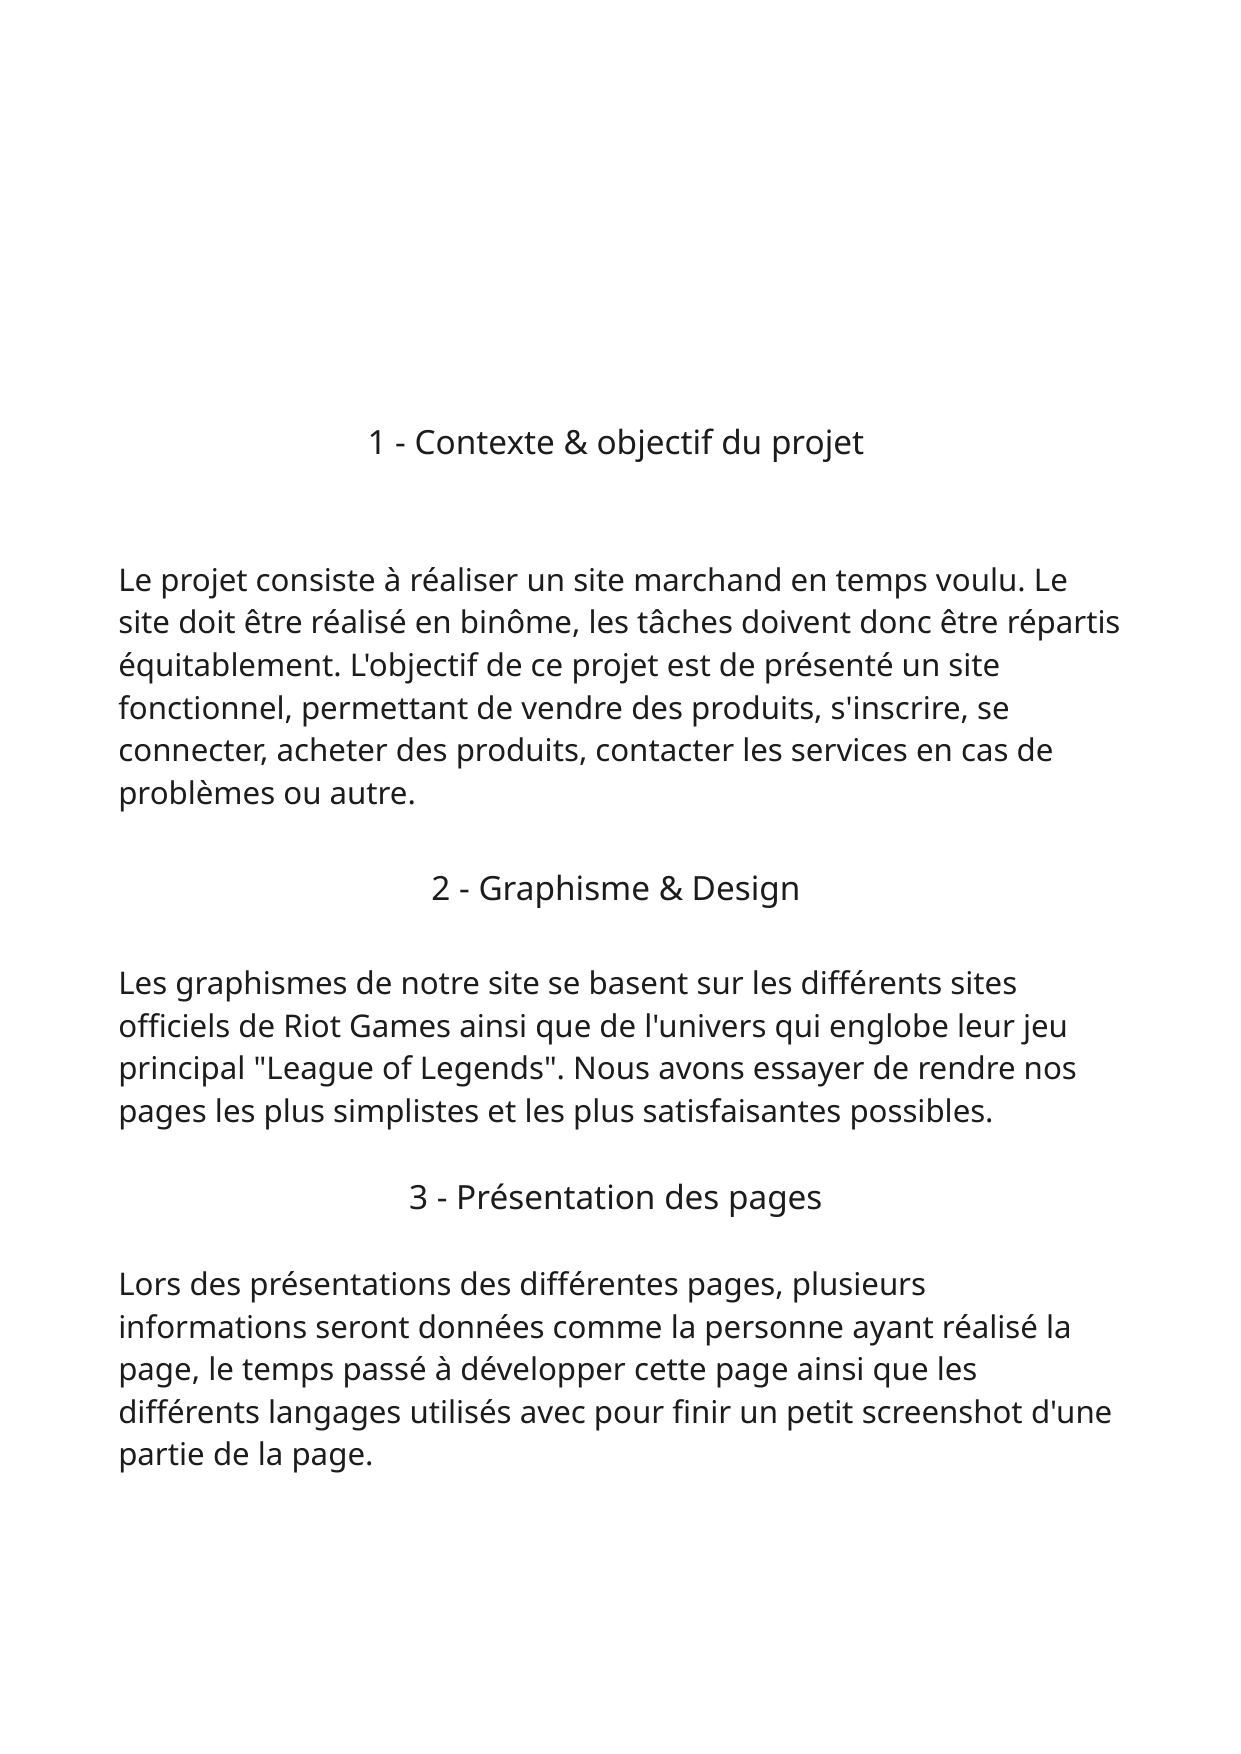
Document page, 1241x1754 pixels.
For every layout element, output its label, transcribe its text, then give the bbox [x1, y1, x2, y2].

text 2 - Graphisme & Design [118, 864, 1122, 910]
text Les graphismes de notre site se basent sur les différents sites officiels de Riot Games ainsi que de l'univers qui englobe leur jeu principal "League of Legends". Nous avons essayer de rendre nos pages les plus simplistes et les plus satisfaisantes possibles. [118, 961, 1122, 1131]
text 3 - Présentation des pages [118, 1174, 1122, 1219]
text Le projet consiste à réaliser un site marchand en temps voulu. Le site doit être réalisé en binôme, les tâches doivent donc être répartis équitablement. L'objectif de ce projet est de présenté un site fonctionnel, permettant de vendre des produits, s'inscrire, se connecter, acheter des produits, contacter les services en cas de problèmes ou autre. [118, 558, 1122, 813]
text 1 - Contexte & objectif du projet [118, 419, 1122, 464]
text Lors des présentations des différentes pages, plusieurs informations seront données comme la personne ayant réalisé la page, le temps passé à développer cette page ainsi que les différents langages utilisés avec pour finir un petit screenshot d'une partie de la page. [118, 1262, 1122, 1475]
